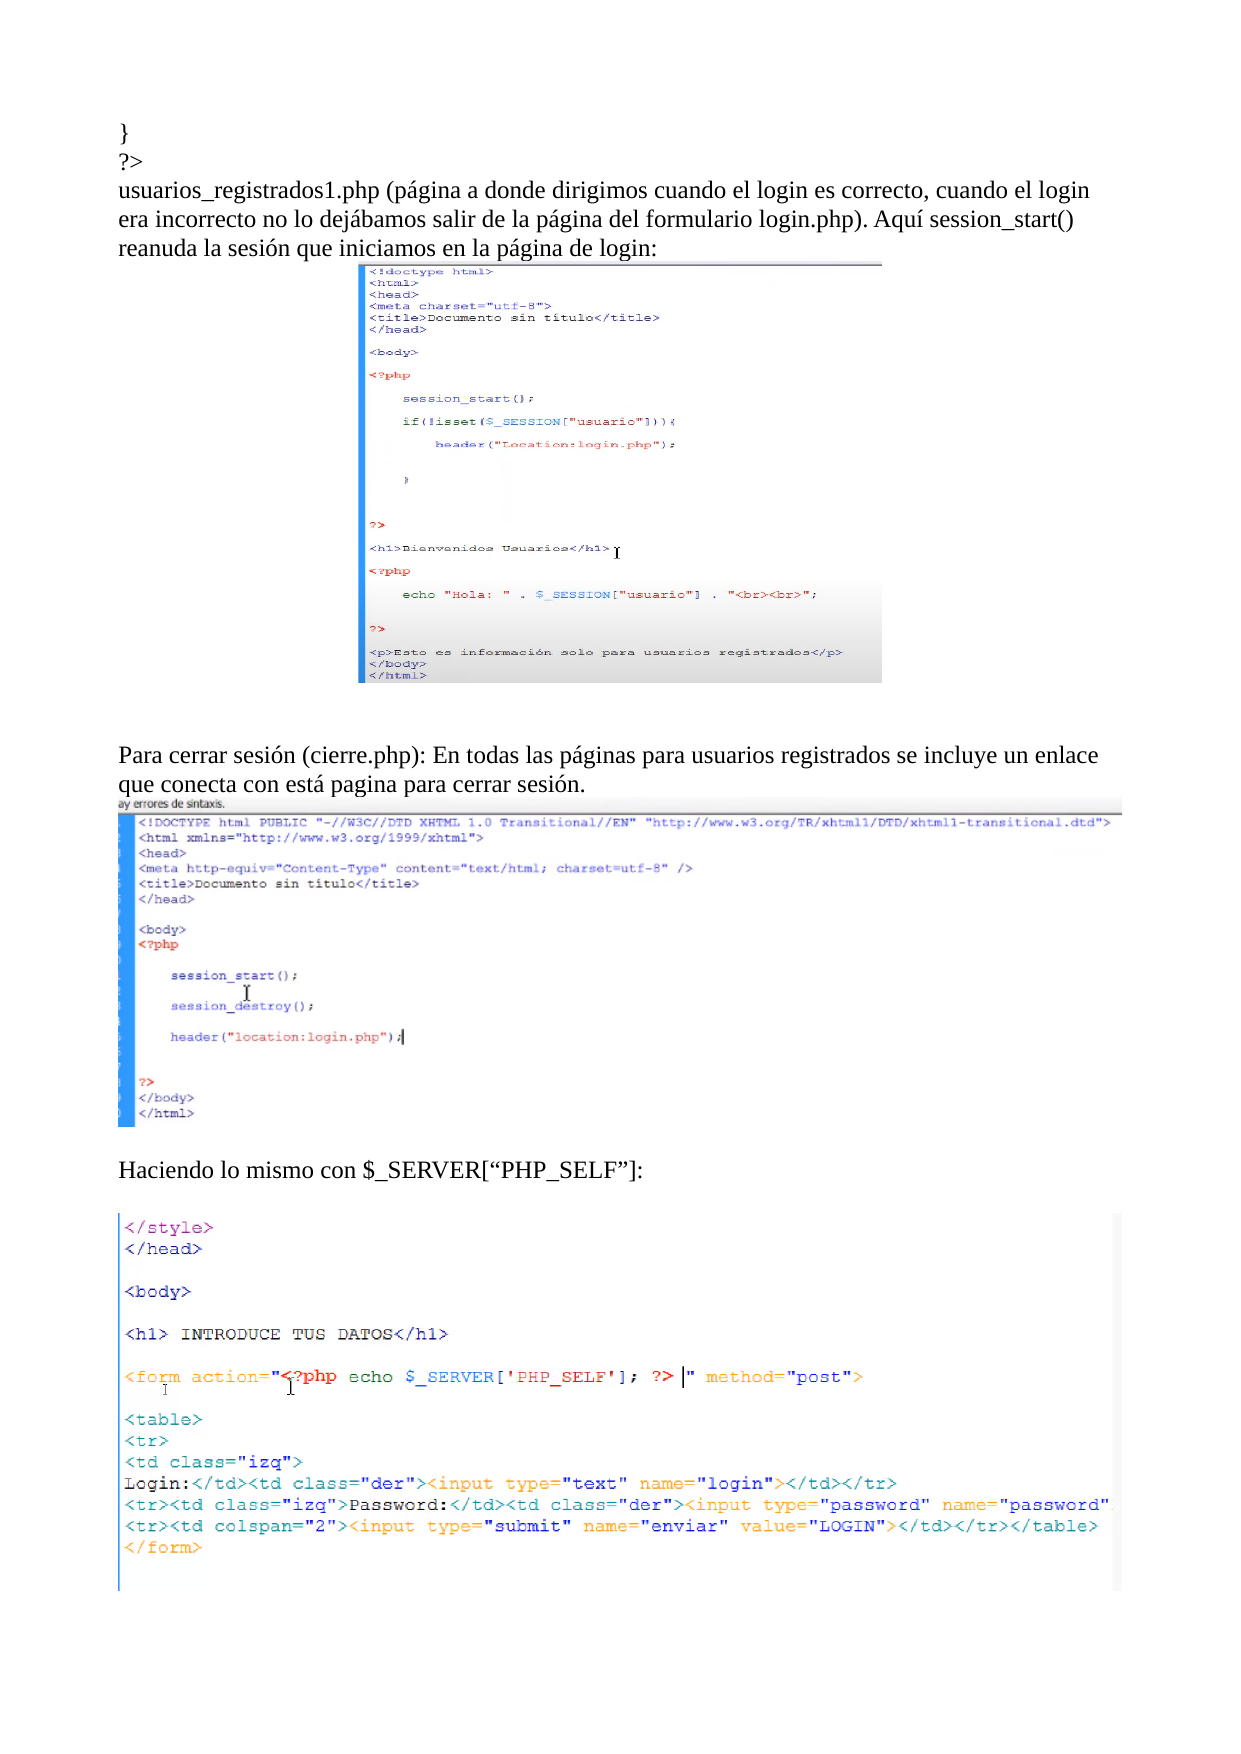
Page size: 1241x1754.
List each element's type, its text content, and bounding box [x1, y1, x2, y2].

text Haciendo lo mismo con $_SERVER[“PHP_SELF”]: [118, 1156, 1122, 1184]
picture [118, 1213, 1123, 1591]
text } [118, 118, 1122, 147]
text usuarios_registrados1.php (página a donde dirigimos cuando el login es correcto, cuando el login era incorrecto no lo dejábamos salir de la página del formulario login.php). Aquí session_start() reanuda la sesión que iniciamos en la página de login: [118, 176, 1122, 262]
text ?> [118, 147, 1122, 176]
picture [358, 261, 882, 683]
text Para cerrar sesión (cierre.php): En todas las páginas para usuarios registrados se incluye un enlace que conecta con está pagina para cerrar sesión. [118, 740, 1122, 797]
picture [118, 797, 1123, 1127]
